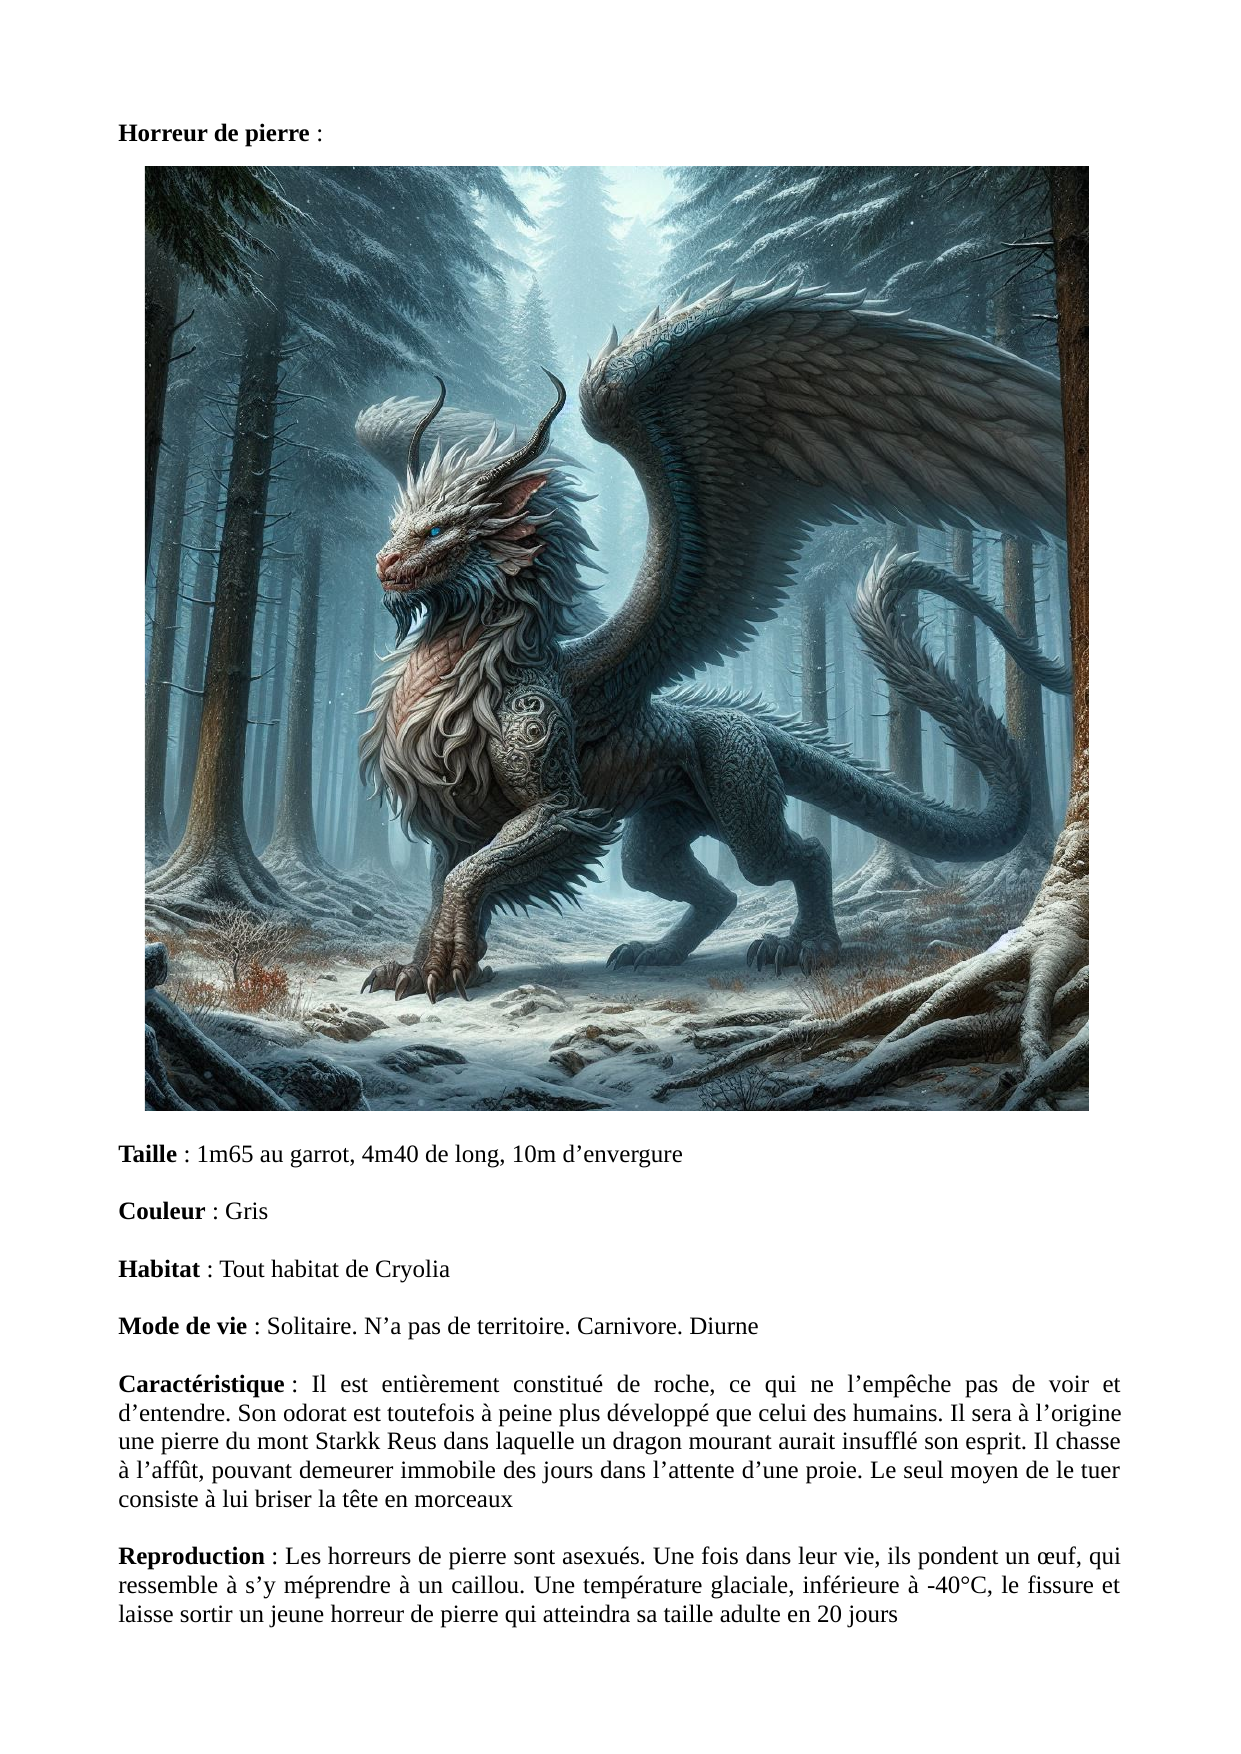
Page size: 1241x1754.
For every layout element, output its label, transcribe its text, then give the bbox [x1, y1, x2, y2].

text Mode de vie : Solitaire. N’a pas de territoire. Carnivore. Diurne [118, 1311, 1122, 1340]
text Habitat : Tout habitat de Cryolia [118, 1254, 1122, 1283]
text Horreur de pierre : [118, 118, 1122, 147]
text Caractéristique : Il est entièrement constitué de roche, ce qui ne l’empêche pas de voir et d’entendre. Son odorat est toutefois à peine plus développé que celui des humains. Il sera à l’origine une pierre du mont Starkk Reus dans laquelle un dragon mourant aurait insufflé son esprit. Il chasse à l’affût, pouvant demeurer immobile des jours dans l’attente d’une proie. Le seul moyen de le tuer consiste à lui briser la tête en morceaux [118, 1369, 1122, 1513]
picture [144, 166, 1089, 1111]
text Reproduction : Les horreurs de pierre sont asexués. Une fois dans leur vie, ils pondent un œuf, qui ressemble à s’y méprendre à un caillou. Une température glaciale, inférieure à -40°C, le fissure et laisse sortir un jeune horreur de pierre qui atteindra sa taille adulte en 20 jours [118, 1541, 1122, 1628]
text Couleur : Gris [118, 1196, 1122, 1225]
text Taille : 1m65 au garrot, 4m40 de long, 10m d’envergure [118, 1139, 1122, 1168]
